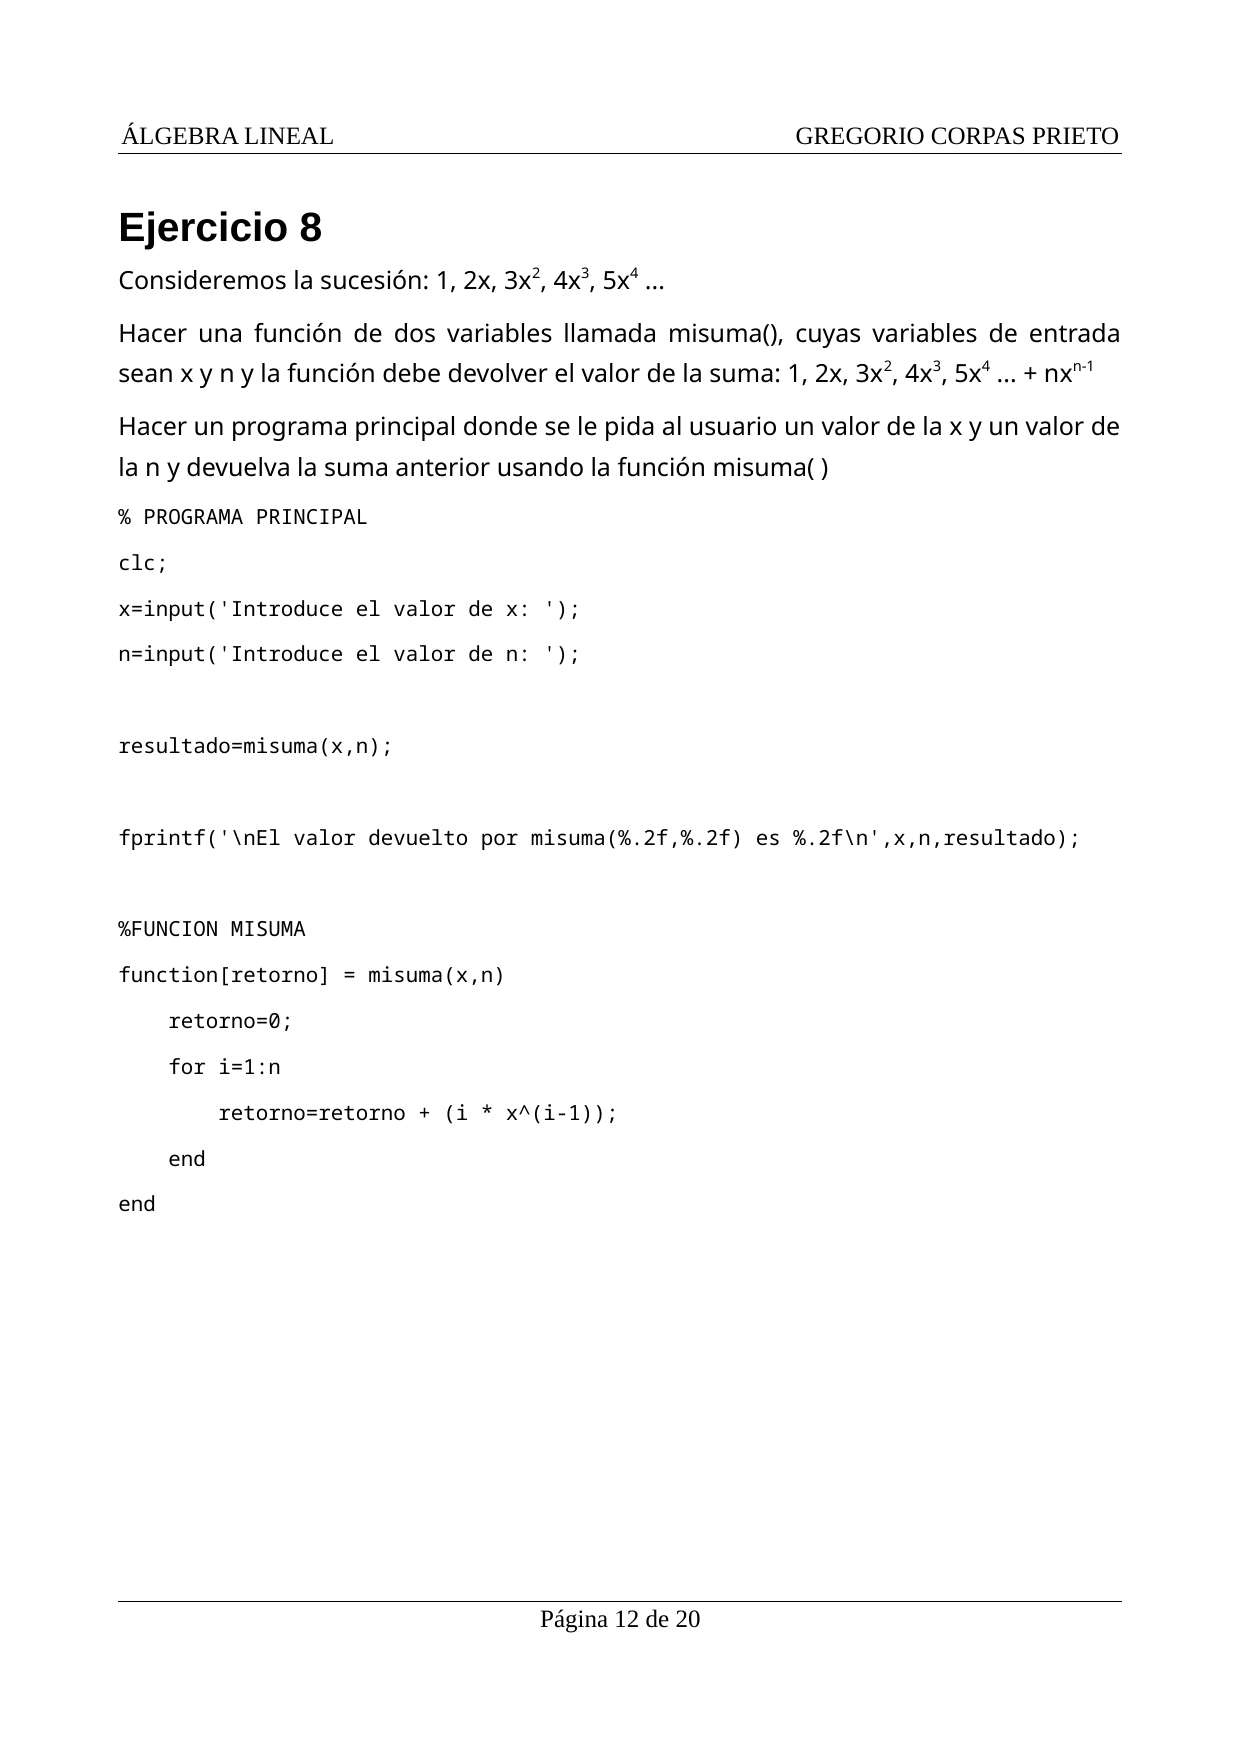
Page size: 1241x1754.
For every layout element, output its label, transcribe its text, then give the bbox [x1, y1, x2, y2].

text retorno=0; [118, 1006, 1122, 1035]
text fprintf('\nEl valor devuelto por misuma(%.2f,%.2f) es %.2f\n',x,n,resultado); [118, 823, 1122, 851]
text for i=1:n [118, 1052, 1122, 1081]
text Consideremos la sucesión: 1, 2x, 3x2, 4x3, 5x4 ... [118, 263, 1122, 297]
text end [118, 1144, 1122, 1172]
text end [118, 1189, 1122, 1218]
text %FUNCION MISUMA [118, 914, 1122, 943]
text % PROGRAMA PRINCIPAL [118, 502, 1122, 531]
text x=input('Introduce el valor de x: '); [118, 594, 1122, 622]
text retorno=retorno + (i * x^(i-1)); [118, 1098, 1122, 1126]
text Hacer un programa principal donde se le pida al usuario un valor de la x y un valor de la n y devuelva la suma anterior usando la función misuma( ) [118, 409, 1122, 483]
subtitle Ejercicio 8 [118, 203, 1122, 250]
text clc; [118, 548, 1122, 576]
text Hacer una función de dos variables llamada misuma(), cuyas variables de entrada sean x y n y la función debe devolver el valor de la suma: 1, 2x, 3x2, 4x3, 5x4 ... + nxn-1 [118, 315, 1122, 390]
text function[retorno] = misuma(x,n) [118, 960, 1122, 989]
text n=input('Introduce el valor de n: '); [118, 639, 1122, 668]
text resultado=misuma(x,n); [118, 731, 1122, 760]
